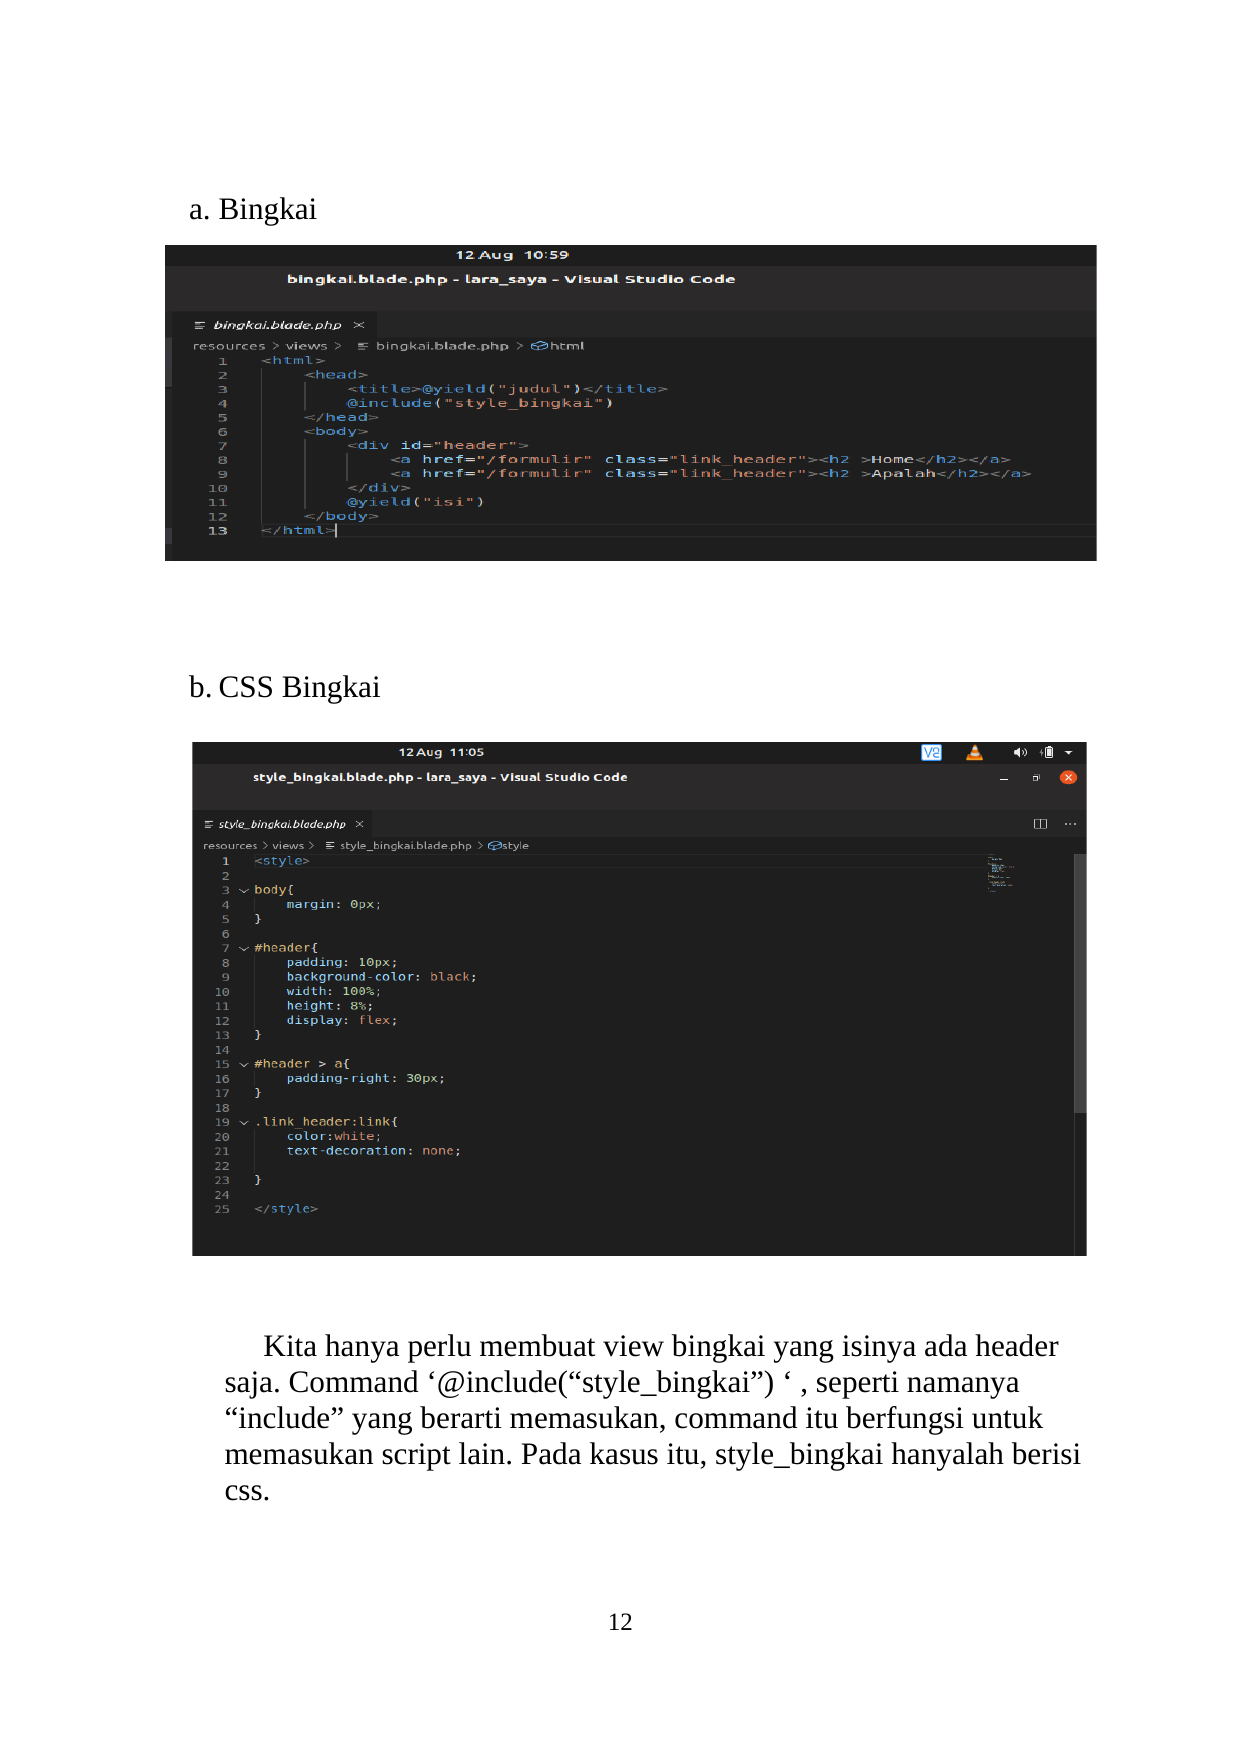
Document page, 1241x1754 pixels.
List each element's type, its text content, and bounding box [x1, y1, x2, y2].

list Kita hanya perlu membuat view bingkai yang isinya ada header saja. Command ‘@include(“style_bingkai”) ‘ , seperti namanya “include” yang berarti memasukan, command itu berfungsi untuk memasukan script lain. Pada kasus itu, style_bingkai hanyalah berisi css. [224, 1328, 1122, 1507]
list Bingkai [189, 190, 1122, 226]
list CSS Bingkai [189, 668, 1122, 704]
picture [192, 742, 1087, 1256]
picture [165, 245, 1097, 561]
